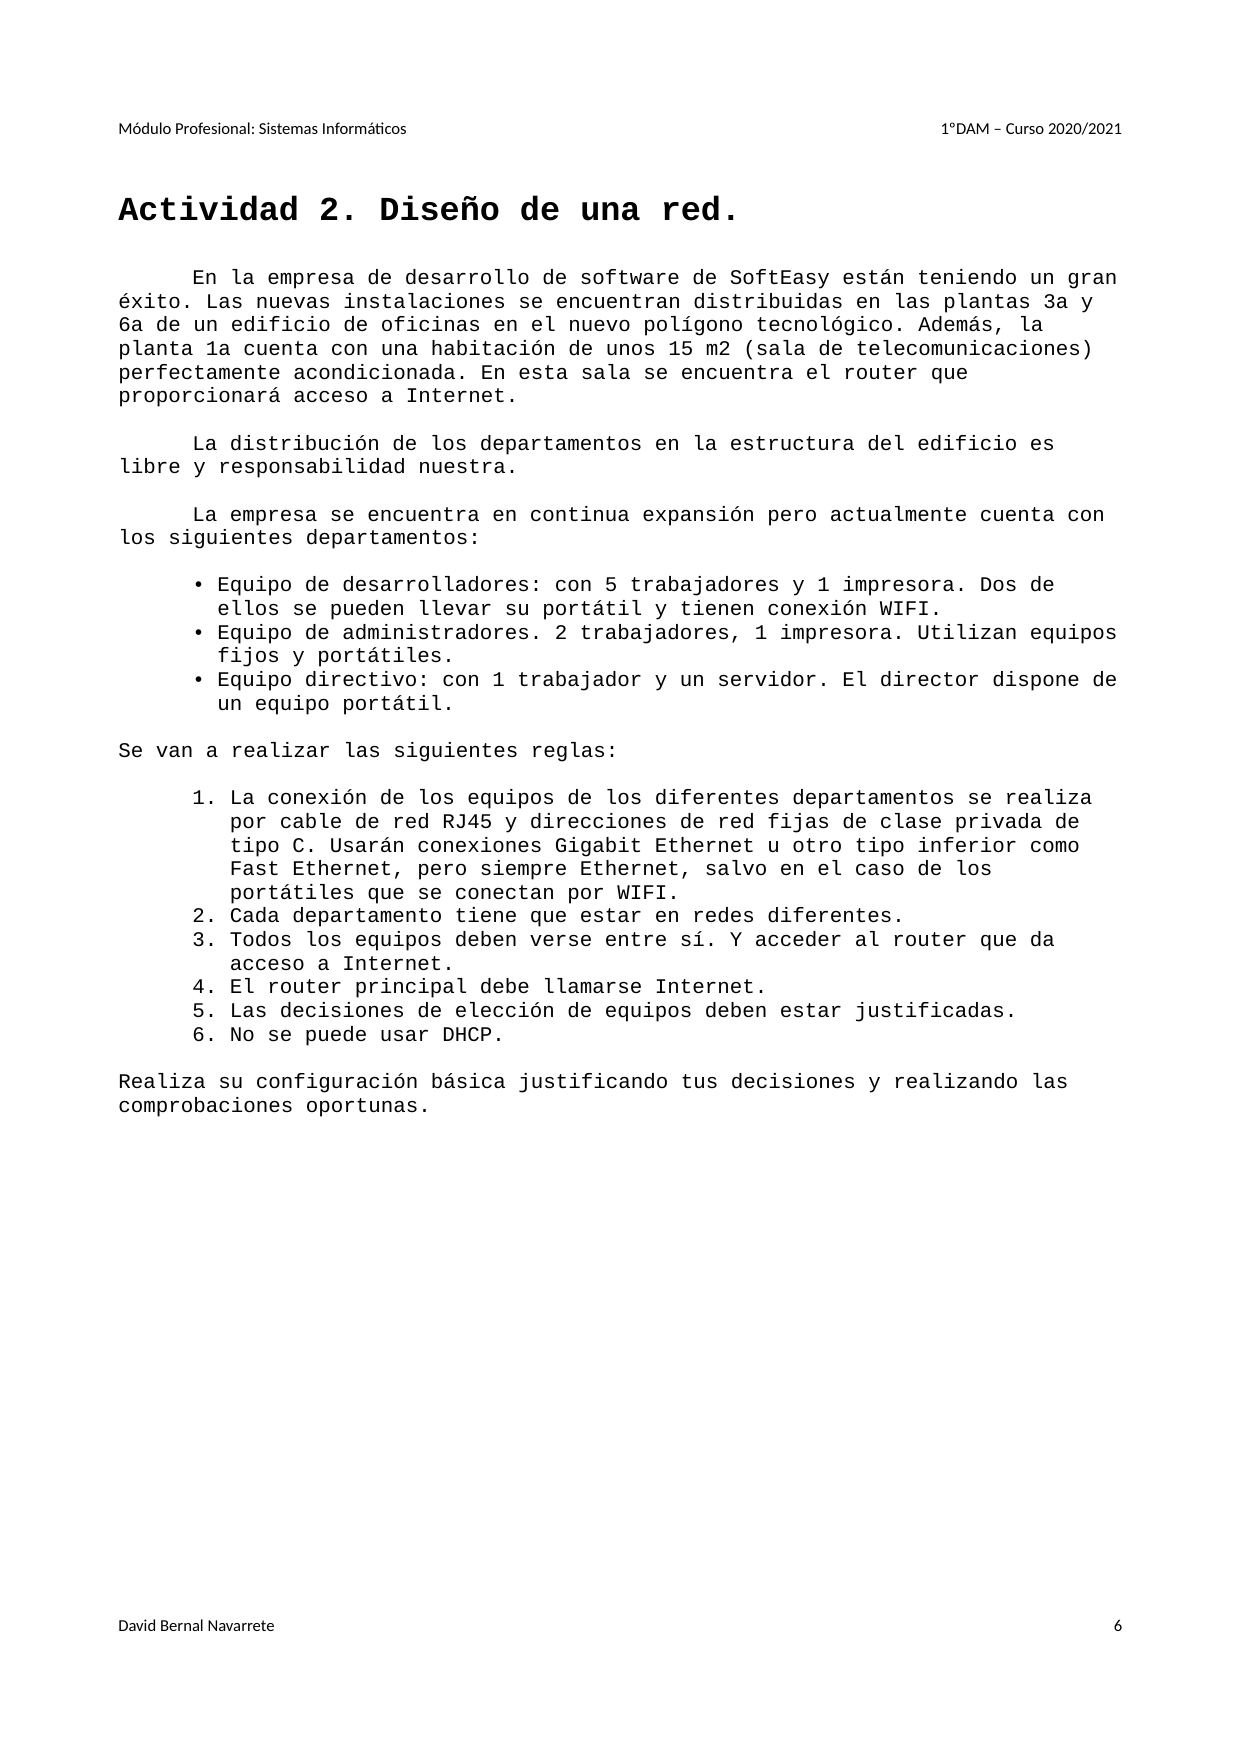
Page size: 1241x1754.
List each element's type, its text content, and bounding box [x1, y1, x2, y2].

text • Equipo de desarrolladores: con 5 trabajadores y 1 impresora. Dos de ellos se pueden llevar su portátil y tienen conexión WIFI. [118, 574, 1122, 622]
text La empresa se encuentra en continua expansión pero actualmente cuenta con los siguientes departamentos: [118, 503, 1122, 551]
text Se van a realizar las siguientes reglas: [118, 740, 1122, 764]
text 3. Todos los equipos deben verse entre sí. Y acceder al router que da acceso a Internet. [118, 929, 1122, 976]
text 1. La conexión de los equipos de los diferentes departamentos se realiza por cable de red RJ45 y direcciones de red fijas de clase privada de tipo C. Usarán conexiones Gigabit Ethernet u otro tipo inferior como Fast Ethernet, pero siempre Ethernet, salvo en el caso de los portátiles que se conectan por WIFI. [118, 787, 1122, 906]
text Realiza su configuración básica justificando tus decisiones y realizando las comprobaciones oportunas. [118, 1071, 1122, 1118]
text 4. El router principal debe llamarse Internet. [118, 976, 1122, 1000]
text 5. Las decisiones de elección de equipos deben estar justificadas. [118, 1000, 1122, 1024]
text La distribución de los departamentos en la estructura del edificio es libre y responsabilidad nuestra. [118, 433, 1122, 480]
text • Equipo de administradores. 2 trabajadores, 1 impresora. Utilizan equipos fijos y portátiles. [118, 622, 1122, 669]
text 6. No se puede usar DHCP. [118, 1024, 1122, 1047]
text 2. Cada departamento tiene que estar en redes diferentes. [118, 906, 1122, 929]
subtitle Actividad 2. Diseño de una red. [118, 193, 1122, 231]
text En la empresa de desarrollo de software de SoftEasy están teniendo un gran éxito. Las nuevas instalaciones se encuentran distribuidas en las plantas 3a y 6a de un edificio de oficinas en el nuevo polígono tecnológico. Además, la planta 1a cuenta con una habitación de unos 15 m2 (sala de telecomunicaciones) perfectamente acondicionada. En esta sala se encuentra el router que proporcionará acceso a Internet. [118, 267, 1122, 409]
text • Equipo directivo: con 1 trabajador y un servidor. El director dispone de un equipo portátil. [118, 669, 1122, 716]
